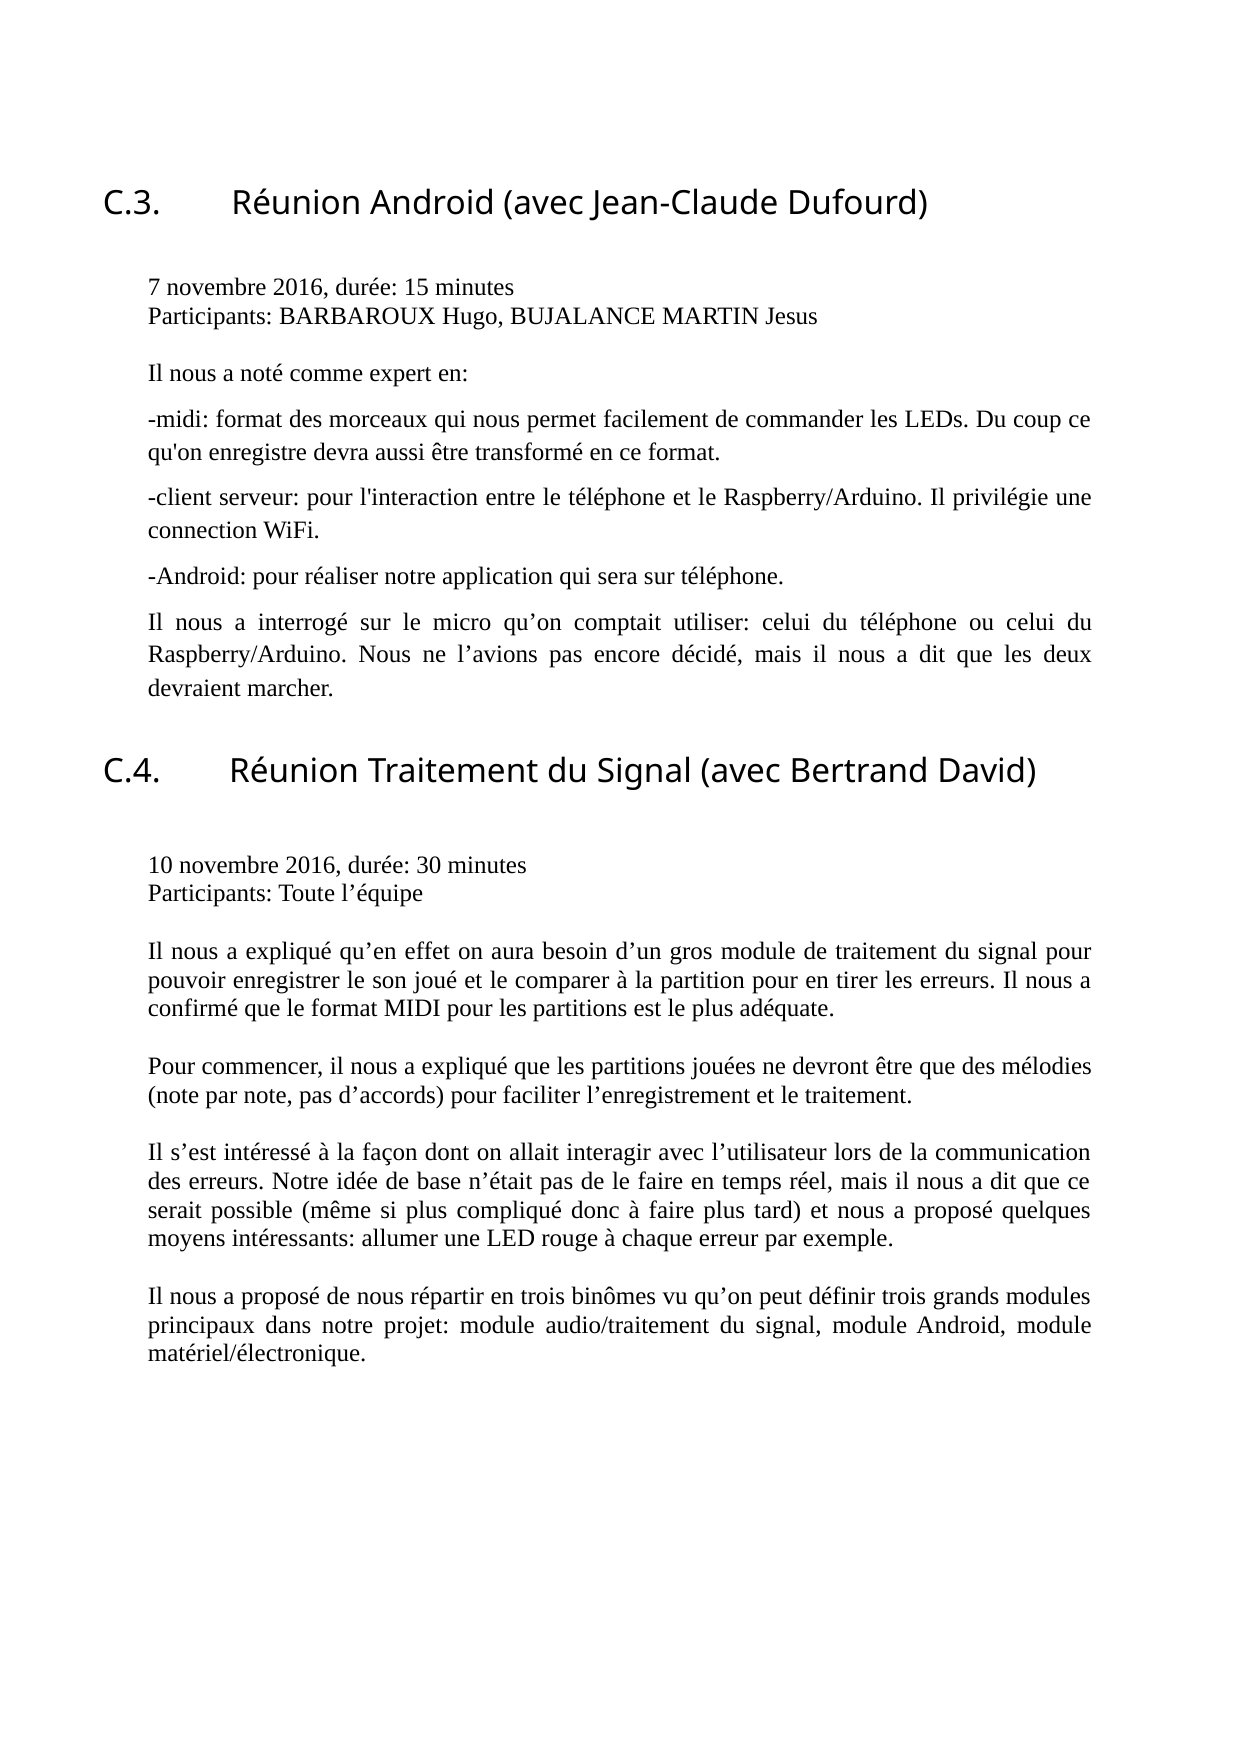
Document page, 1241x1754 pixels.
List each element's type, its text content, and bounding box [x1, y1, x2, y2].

text -client serveur: pour l'interaction entre le téléphone et le Raspberry/Arduino. Il privilégie une connection WiFi. [148, 482, 1093, 544]
text 10 novembre 2016, durée: 30 minutes [148, 850, 1093, 878]
text Pour commencer, il nous a expliqué que les partitions jouées ne devront être que des mélodies (note par note, pas d’accords) pour faciliter l’enregistrement et le traitement. [148, 1051, 1093, 1108]
text Il nous a noté comme expert en: [148, 358, 1093, 387]
list Réunion Traitement du Signal (avec Bertrand David) [103, 747, 1093, 792]
text Il nous a interrogé sur le micro qu’on comptait utiliser: celui du téléphone ou celui du Raspberry/Arduino. Nous ne l’avions pas encore décidé, mais il nous a dit que les deux devraient marcher. [148, 607, 1093, 701]
text Il s’est intéressé à la façon dont on allait interagir avec l’utilisateur lors de la communication des erreurs. Notre idée de base n’était pas de le faire en temps réel, mais il nous a dit que ce serait possible (même si plus compliqué donc à faire plus tard) et nous a proposé quelques moyens intéressants: allumer une LED rouge à chaque erreur par exemple. [148, 1137, 1093, 1252]
text -midi: format des morceaux qui nous permet facilement de commander les LEDs. Du coup ce qu'on enregistre devra aussi être transformé en ce format. [148, 404, 1093, 466]
text 7 novembre 2016, durée: 15 minutes [148, 272, 1093, 301]
text Participants: BARBAROUX Hugo, BUJALANCE MARTIN Jesus [148, 301, 1093, 330]
text Il nous a expliqué qu’en effet on aura besoin d’un gros module de traitement du signal pour pouvoir enregistrer le son joué et le comparer à la partition pour en tirer les erreurs. Il nous a confirmé que le format MIDI pour les partitions est le plus adéquate. [148, 936, 1093, 1022]
text Il nous a proposé de nous répartir en trois binômes vu qu’on peut définir trois grands modules principaux dans notre projet: module audio/traitement du signal, module Android, module matériel/électronique. [148, 1281, 1093, 1367]
subtitle Réunion Android (avec Jean-Claude Dufourd) [103, 179, 1093, 224]
text -Android: pour réaliser notre application qui sera sur téléphone. [148, 561, 1093, 590]
text Participants: Toute l’équipe [148, 878, 1093, 907]
